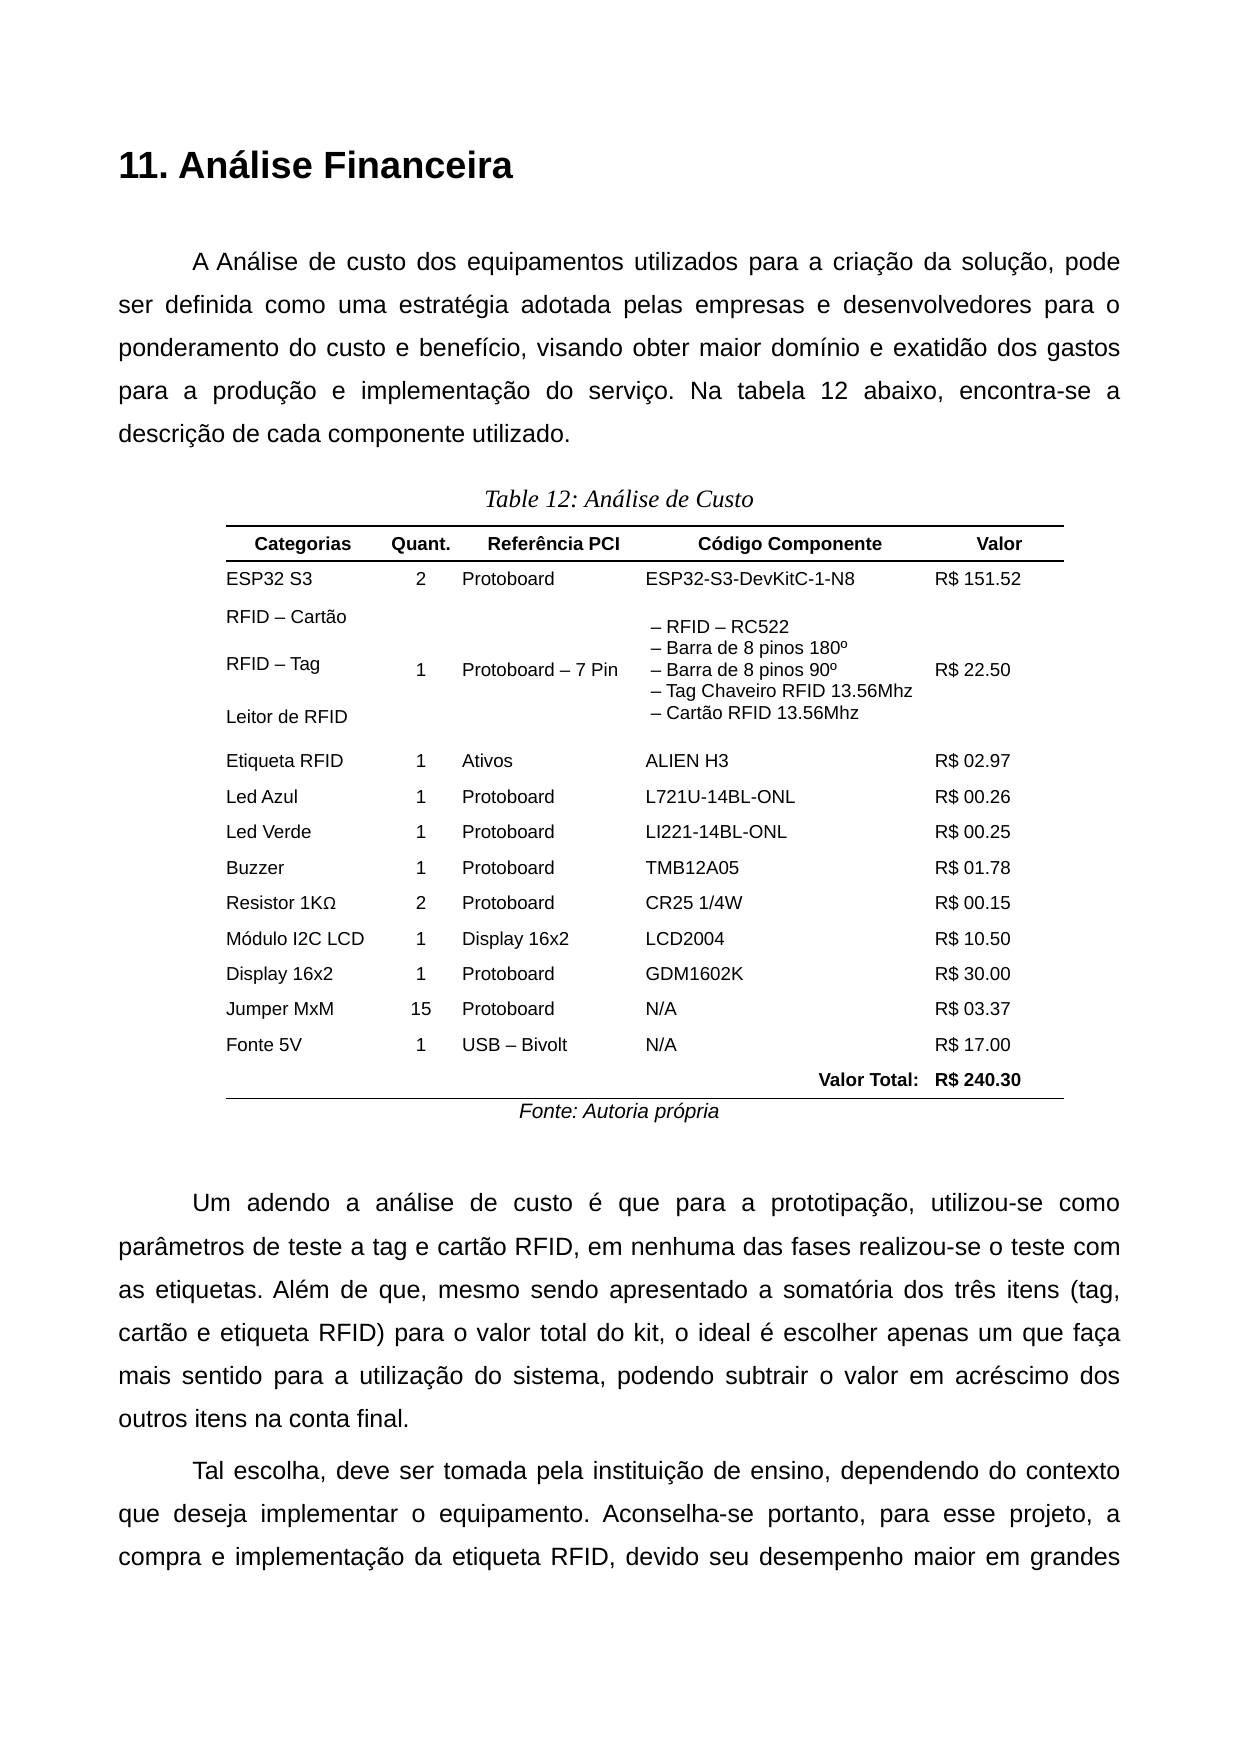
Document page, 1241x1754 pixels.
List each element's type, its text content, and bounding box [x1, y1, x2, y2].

table_cell Display 16x2 [462, 921, 645, 956]
table_cell R$ 02.97 [935, 744, 1064, 779]
table_cell Resistor 1KΩ [226, 885, 380, 921]
table_cell R$ 30.00 [935, 956, 1064, 991]
table_header Referência PCI [462, 527, 645, 560]
table_cell USB – Bivolt [462, 1027, 645, 1062]
table_cell 2 [380, 562, 462, 596]
table_cell R$ 10.50 [935, 921, 1064, 956]
table_cell Protoboard [462, 885, 645, 921]
table_cell R$ 03.37 [935, 991, 1064, 1027]
table_cell Protoboard [462, 956, 645, 991]
table_cell 1 [380, 814, 462, 850]
table_cell 2 [380, 885, 462, 921]
table_cell Protoboard [462, 562, 645, 596]
table_cell LI221-14BL-ONL [645, 814, 934, 850]
table_cell TMB12A05 [645, 850, 934, 885]
table_cell 1 [380, 779, 462, 814]
table_cell 15 [380, 991, 462, 1027]
table_cell N/A [645, 991, 934, 1027]
table_cell Protoboard [462, 779, 645, 814]
table_cell R$ 151.52 [935, 562, 1064, 596]
table_cell Buzzer [226, 850, 380, 885]
table_cell 1 [380, 921, 462, 956]
table_cell Protoboard [462, 991, 645, 1027]
table_cell R$ 00.15 [935, 885, 1064, 921]
table_cell Etiqueta RFID [226, 744, 380, 779]
table_cell RFID – Tag [226, 638, 380, 691]
table_header Categorias [226, 527, 380, 560]
table_cell Fonte 5V [226, 1027, 380, 1062]
table_cell R$ 00.26 [935, 779, 1064, 814]
table_cell R$ 22.50 [935, 596, 1064, 743]
table_cell ESP32 S3 [226, 562, 380, 596]
table_cell – RFID – RC522 – Barra de 8 pinos 180º – Barra de 8 pinos 90º – Tag Chaveiro RFID 13.56Mhz – Cartão RFID 13.56Mhz [645, 596, 934, 743]
table_cell Leitor de RFID [226, 691, 380, 743]
table_cell ESP32-S3-DevKitC-1-N8 [645, 562, 934, 596]
table_cell 1 [380, 596, 462, 743]
text Table 12: Análise de Custo [118, 484, 1122, 512]
table_header Quant. [380, 527, 462, 560]
text Fonte: Autoria própria [118, 1099, 1122, 1123]
table_cell L721U-14BL-ONL [645, 779, 934, 814]
table_cell Protoboard [462, 814, 645, 850]
table_cell ALIEN H3 [645, 744, 934, 779]
table_header Código Componente [645, 527, 934, 560]
table_cell Protoboard [462, 850, 645, 885]
table_cell Jumper MxM [226, 991, 380, 1027]
table_cell RFID – Cartão [226, 596, 380, 637]
table_cell R$ 00.25 [935, 814, 1064, 850]
text Tal escolha, deve ser tomada pela instituição de ensino, dependendo do contexto que deseja implementar o equipamento. Aconselha-se portanto, para esse projeto, a compra e implementação da etiqueta RFID, devido seu desempenho maior em grandes [118, 1456, 1122, 1571]
table_header Valor [935, 527, 1064, 560]
table_cell R$ 01.78 [935, 850, 1064, 885]
table_cell Módulo I2C LCD [226, 921, 380, 956]
table_cell 1 [380, 850, 462, 885]
table_cell Display 16x2 [226, 956, 380, 991]
table_cell Ativos [462, 744, 645, 779]
table_cell 1 [380, 744, 462, 779]
table_cell Protoboard – 7 Pin [462, 596, 645, 743]
table_cell Led Azul [226, 779, 380, 814]
table_cell GDM1602K [645, 956, 934, 991]
text A Análise de custo dos equipamentos utilizados para a criação da solução, pode ser definida como uma estratégia adotada pelas empresas e desenvolvedores para o ponderamento do custo e benefício, visando obter maior domínio e exatidão dos gastos para a produção e implementação do serviço. Na tabela 12 abaixo, encontra-se a descrição de cada componente utilizado. [118, 247, 1122, 448]
table_cell Led Verde [226, 814, 380, 850]
text Um adendo a análise de custo é que para a prototipação, utilizou-se como parâmetros de teste a tag e cartão RFID, em nenhuma das fases realizou-se o teste com as etiquetas. Além de que, mesmo sendo apresentado a somatória dos três itens (tag, cartão e etiqueta RFID) para o valor total do kit, o ideal é escolher apenas um que faça mais sentido para a utilização do sistema, podendo subtrair o valor em acréscimo dos outros itens na conta final. [118, 1188, 1122, 1433]
table_cell LCD2004 [645, 921, 934, 956]
table_cell R$ 17.00 [935, 1027, 1064, 1062]
table_cell Valor Total: [226, 1062, 934, 1098]
table_cell CR25 1/4W [645, 885, 934, 921]
table_cell 1 [380, 1027, 462, 1062]
subtitle 11. Análise Financeira [118, 143, 1122, 187]
table_cell N/A [645, 1027, 934, 1062]
table_cell R$ 240.30 [935, 1062, 1064, 1098]
table_cell 1 [380, 956, 462, 991]
